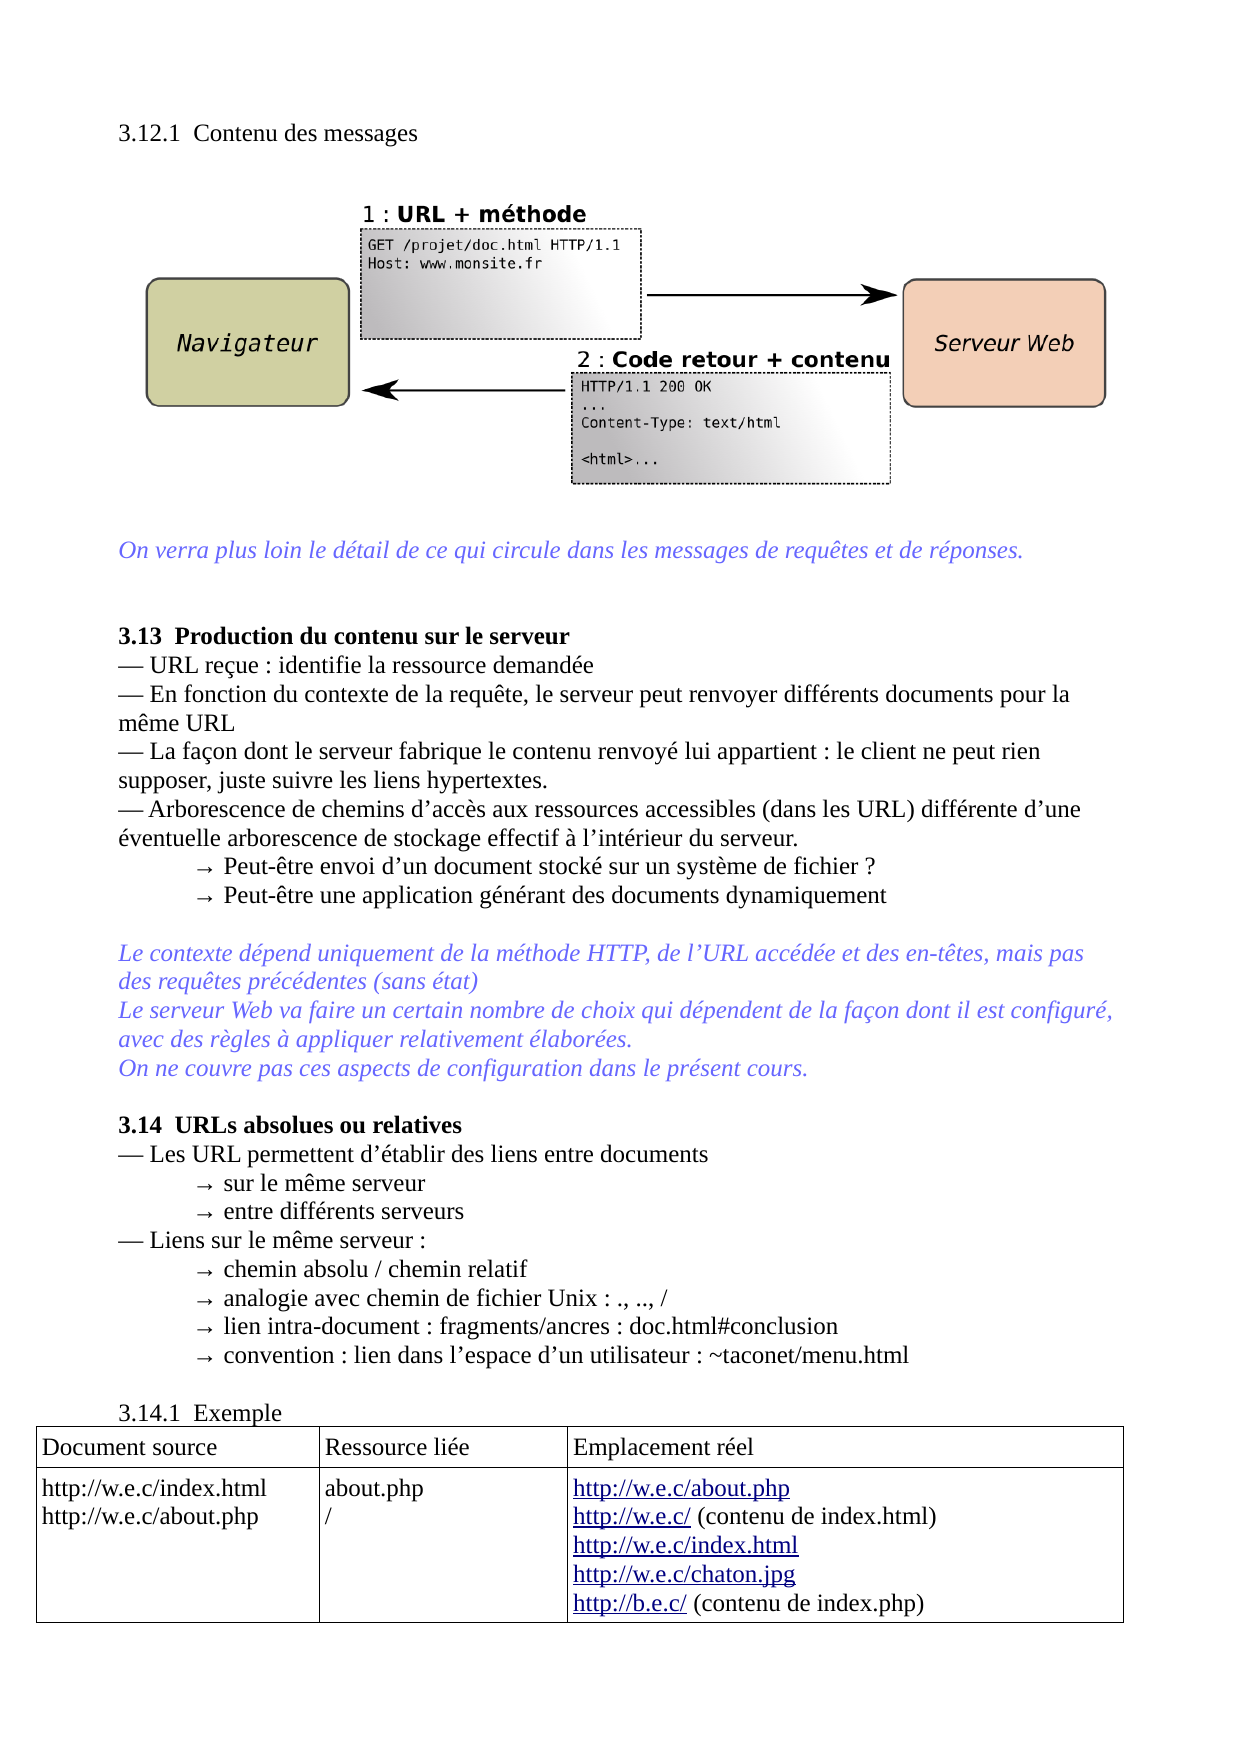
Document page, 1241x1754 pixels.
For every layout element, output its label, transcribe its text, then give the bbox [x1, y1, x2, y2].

text — Les URL permettent d’établir des liens entre documents [118, 1139, 1122, 1168]
text — La façon dont le serveur fabrique le contenu renvoyé lui appartient : le client ne peut rien supposer, juste suivre les liens hypertextes. [118, 736, 1122, 794]
table_cell http://w.e.c/about.php http://w.e.c/ (contenu de index.html) http://w.e.c/index.html http://w.e.c/chaton.jpg http://b.e.c/ (contenu de index.php) [568, 1468, 1123, 1622]
text → convention : lien dans l’espace d’un utilisateur : ~taconet/menu.html [118, 1340, 1122, 1369]
text On verra plus loin le détail de ce qui circule dans les messages de requêtes et de réponses. [118, 535, 1122, 564]
text 3.13 Production du contenu sur le serveur [118, 621, 1122, 650]
text — Liens sur le même serveur : [118, 1225, 1122, 1254]
text On ne couvre pas ces aspects de configuration dans le présent cours. [118, 1053, 1122, 1081]
table_cell about.php / [320, 1468, 567, 1622]
picture [118, 175, 1123, 507]
text — URL reçue : identifie la ressource demandée [118, 650, 1122, 679]
table_header Emplacement réel [568, 1427, 1123, 1467]
text → Peut-être envoi d’un document stocké sur un système de fichier ? [118, 851, 1122, 880]
text — En fonction du contexte de la requête, le serveur peut renvoyer différents documents pour la même URL [118, 679, 1122, 736]
text — Arborescence de chemins d’accès aux ressources accessibles (dans les URL) différente d’une éventuelle arborescence de stockage effectif à l’intérieur du serveur. [118, 794, 1122, 851]
text 3.14 URLs absolues ou relatives [118, 1110, 1122, 1139]
text Le serveur Web va faire un certain nombre de choix qui dépendent de la façon dont il est configuré, avec des règles à appliquer relativement élaborées. [118, 995, 1122, 1053]
text → Peut-être une application générant des documents dynamiquement [118, 880, 1122, 909]
table_header Document source [37, 1427, 319, 1467]
text 3.12.1 Contenu des messages [118, 118, 1122, 147]
table_header Ressource liée [320, 1427, 567, 1467]
text → chemin absolu / chemin relatif [118, 1254, 1122, 1283]
text → analogie avec chemin de fichier Unix : ., .., / [118, 1283, 1122, 1311]
text 3.14.1 Exemple [118, 1398, 1122, 1426]
table_cell http://w.e.c/index.html http://w.e.c/about.php [37, 1468, 319, 1622]
text Le contexte dépend uniquement de la méthode HTTP, de l’URL accédée et des en-têtes, mais pas des requêtes précédentes (sans état) [118, 938, 1122, 995]
text → lien intra-document : fragments/ancres : doc.html#conclusion [118, 1311, 1122, 1340]
text → sur le même serveur [118, 1168, 1122, 1196]
text → entre différents serveurs [118, 1196, 1122, 1225]
